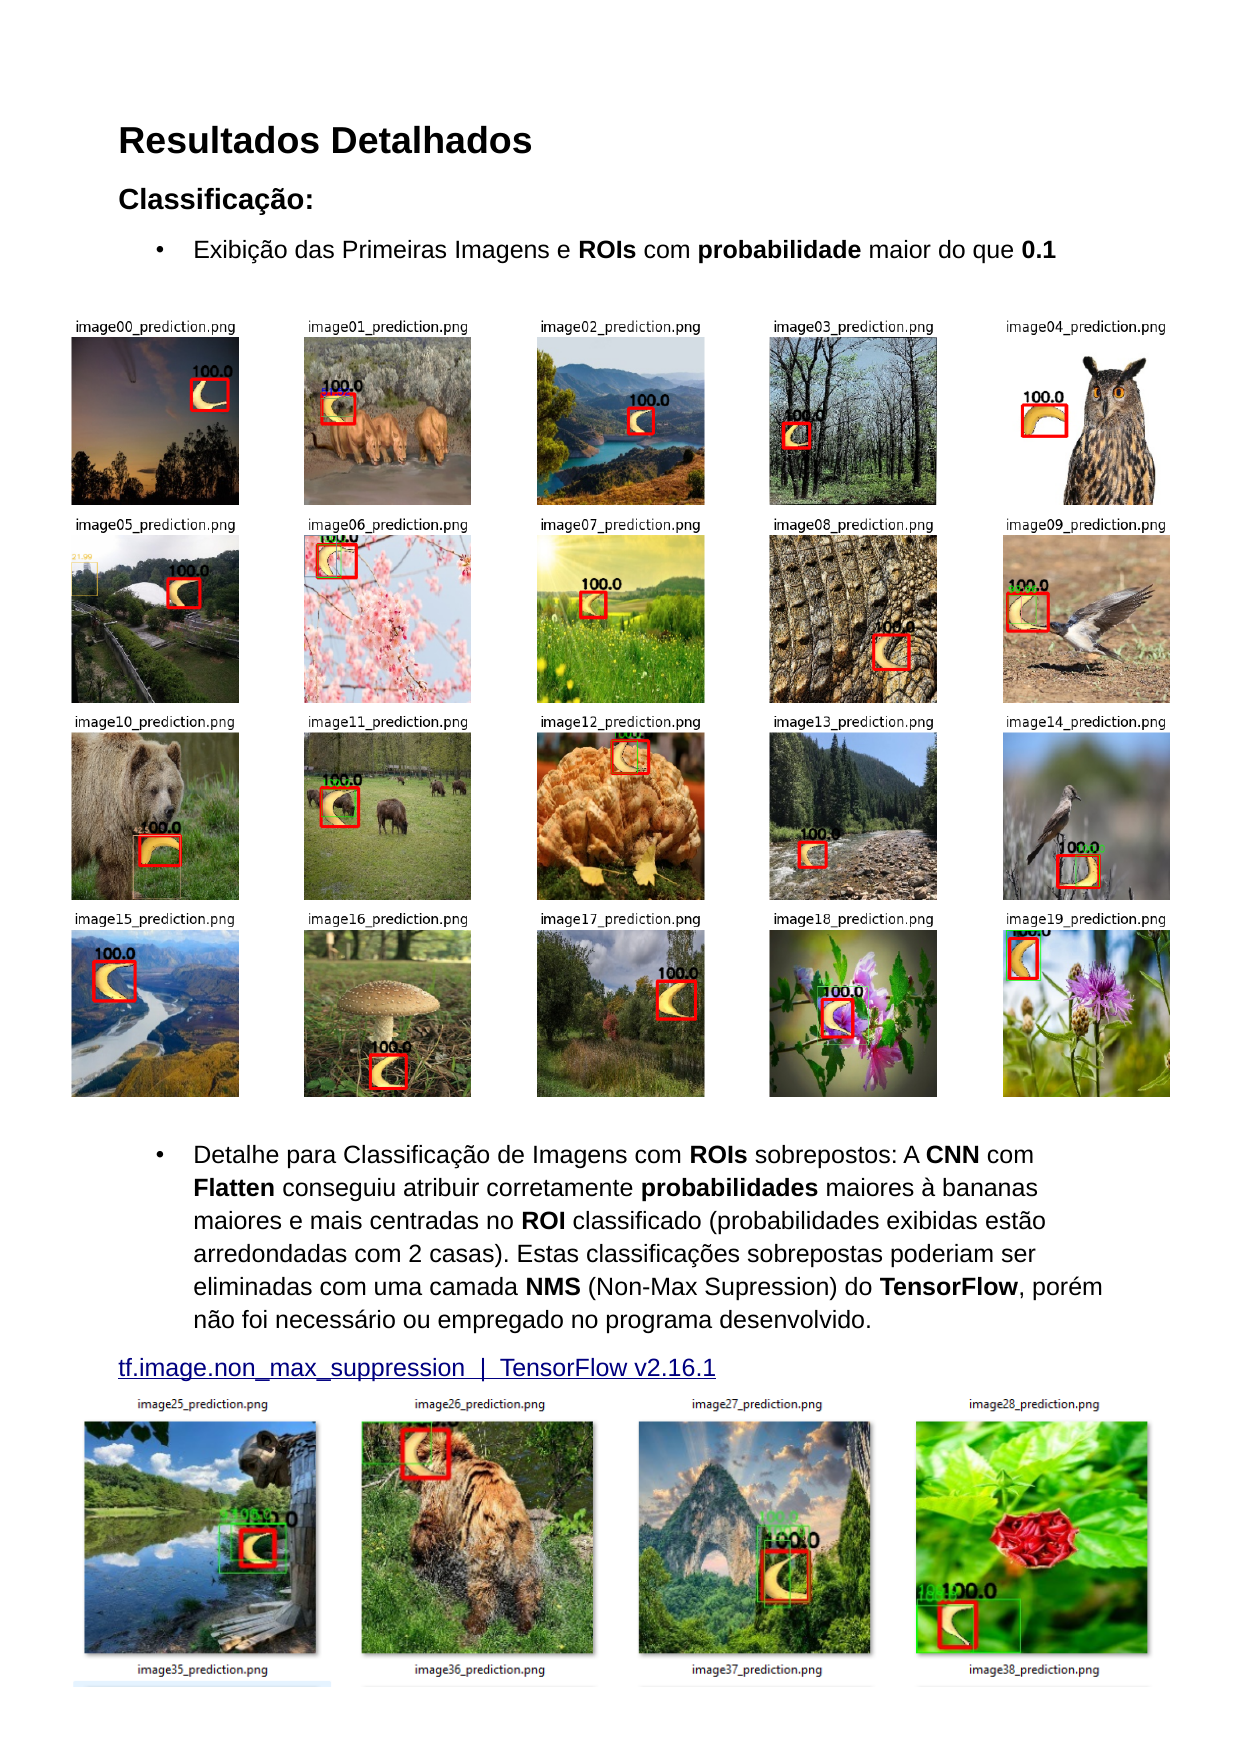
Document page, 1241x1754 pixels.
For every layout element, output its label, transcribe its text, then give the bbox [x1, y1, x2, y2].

text Classificação: [118, 182, 1122, 216]
picture [59, 1397, 1182, 1687]
text tf.image.non_max_suppression | TensorFlow v2.16.1 [118, 1353, 1122, 1382]
picture [63, 312, 1177, 1105]
list Exibição das Primeiras Imagens e ROIs com probabilidade maior do que 0.1 [156, 235, 1122, 264]
text Resultados Detalhados [118, 118, 1122, 161]
list Detalhe para Classificação de Imagens com ROIs sobrepostos: A CNN com Flatten conseguiu atribuir corretamente probabilidades maiores à bananas maiores e mais centradas no ROI classificado (probabilidades exibidas estão arredondadas com 2 casas). Estas classificações sobrepostas poderiam ser eliminadas com uma camada NMS (Non-Max Supression) do TensorFlow, porém não foi necessário ou empregado no programa desenvolvido. [156, 1140, 1122, 1334]
